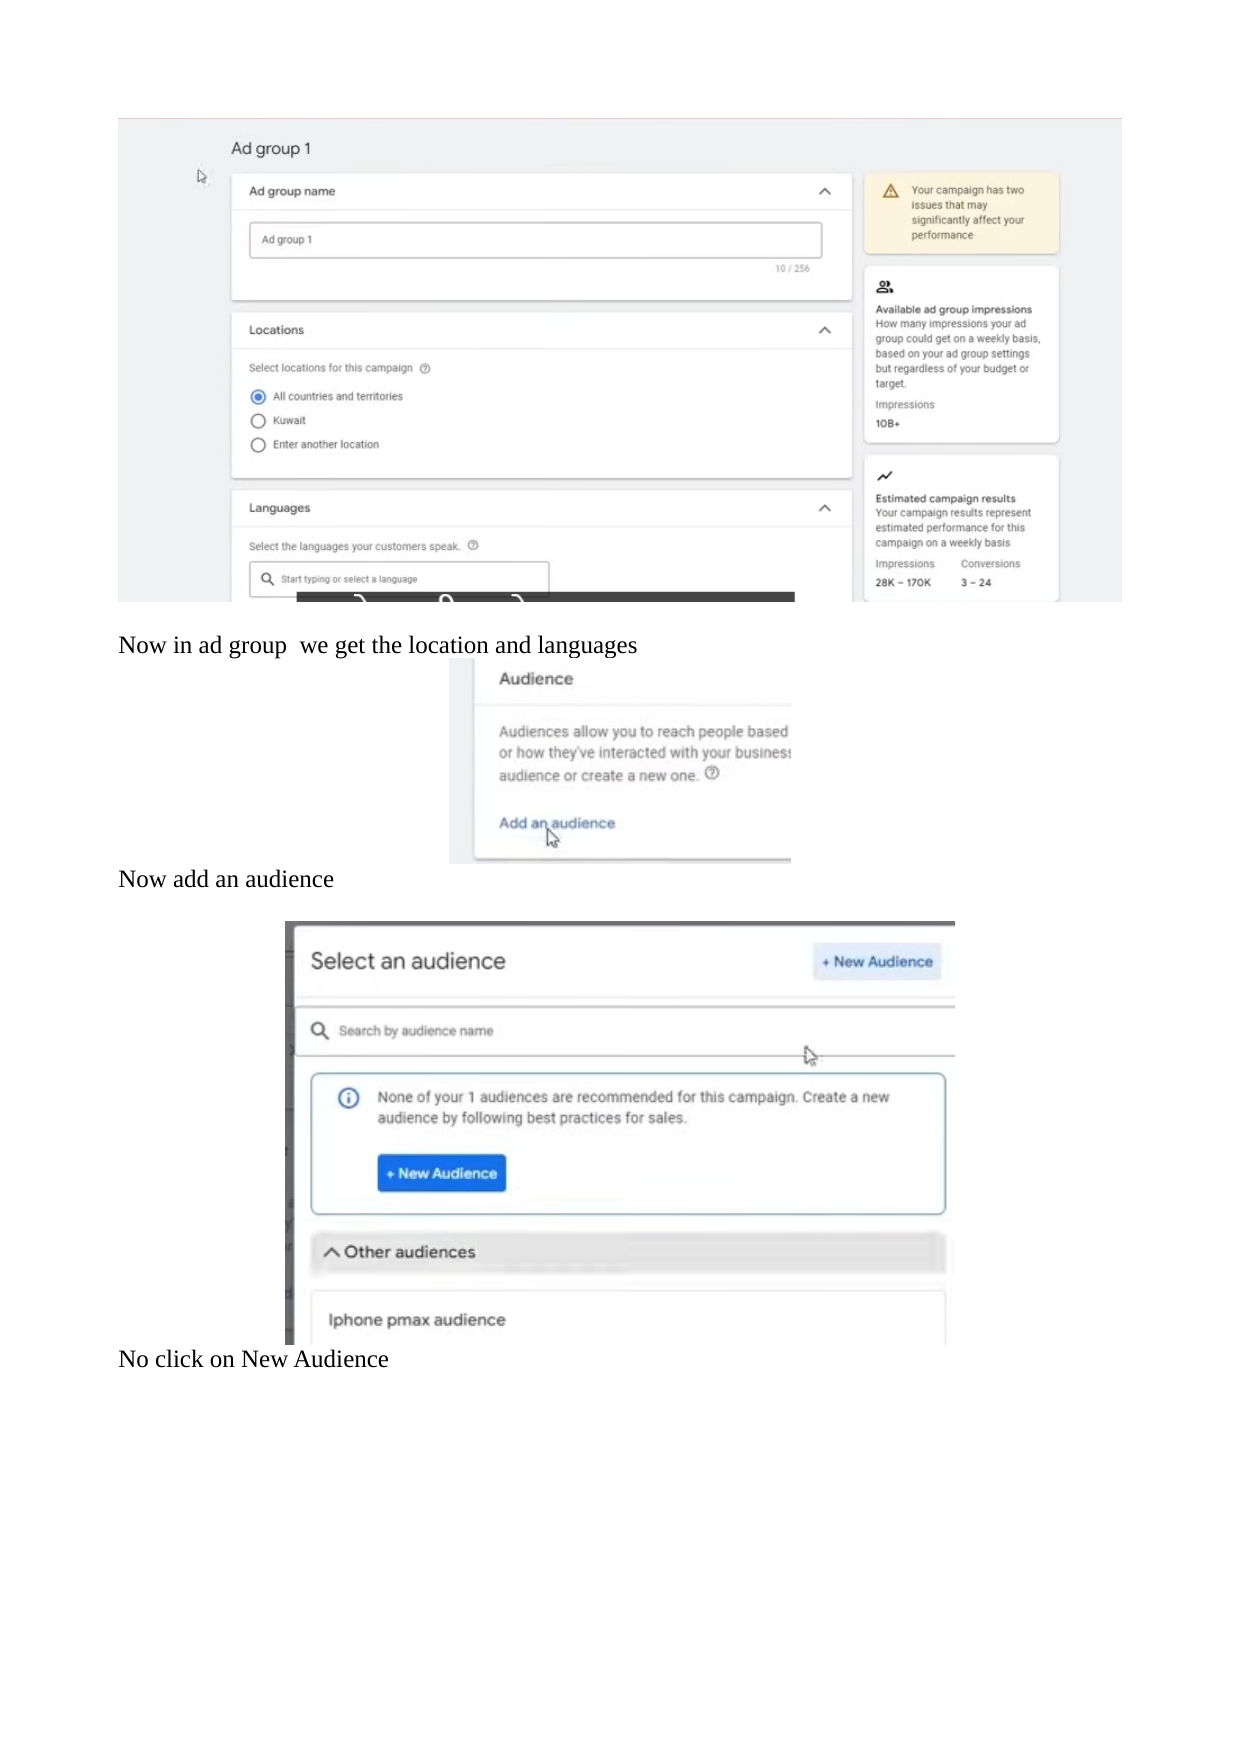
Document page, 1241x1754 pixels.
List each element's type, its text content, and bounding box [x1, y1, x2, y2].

text No click on New Audience [118, 921, 1122, 1373]
picture [285, 921, 956, 1345]
text Now in ad group we get the location and languages [118, 630, 1122, 659]
picture [448, 658, 792, 864]
text Now add an audience [118, 659, 1122, 892]
picture [118, 118, 1122, 602]
